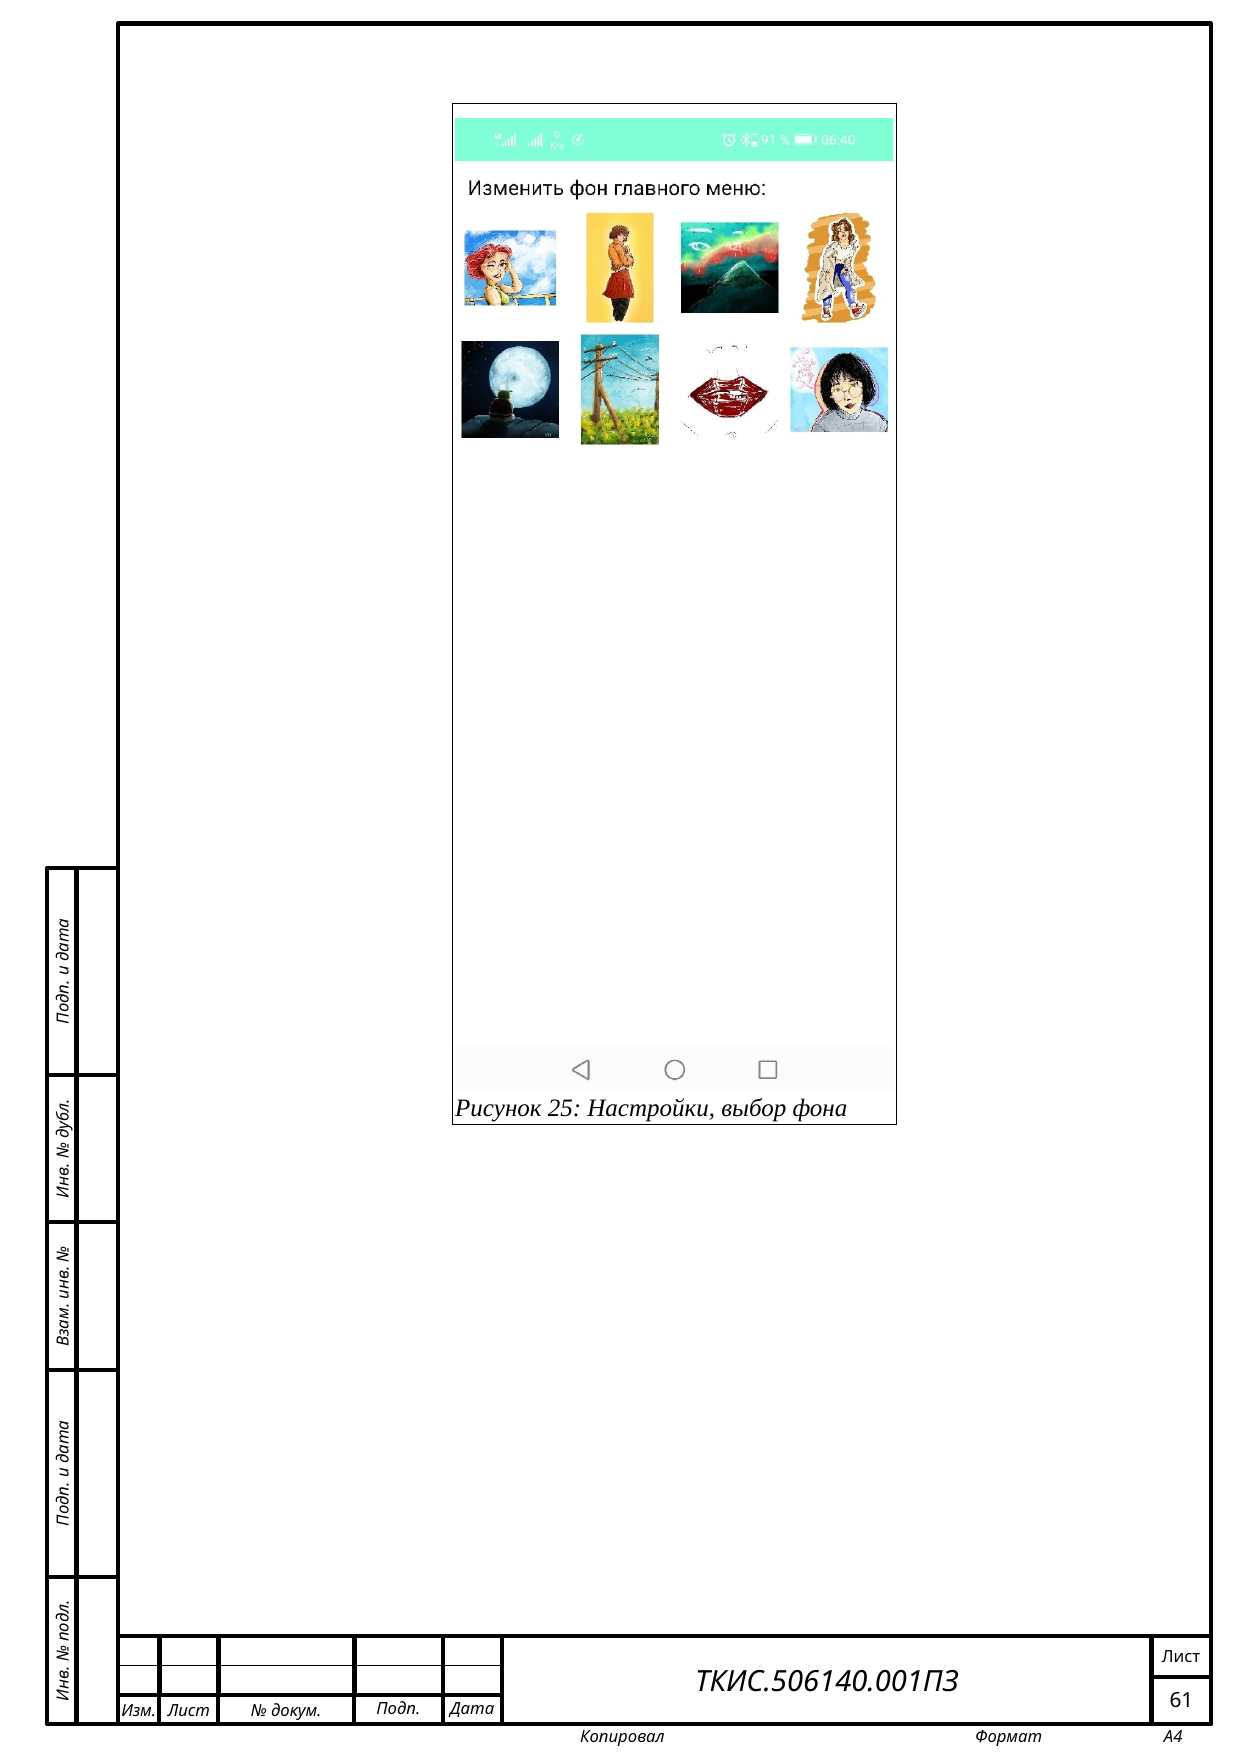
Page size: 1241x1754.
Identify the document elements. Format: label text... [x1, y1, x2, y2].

text Рисунок 25: Настройки, выбор фона [455, 1093, 893, 1122]
picture [455, 118, 894, 1093]
